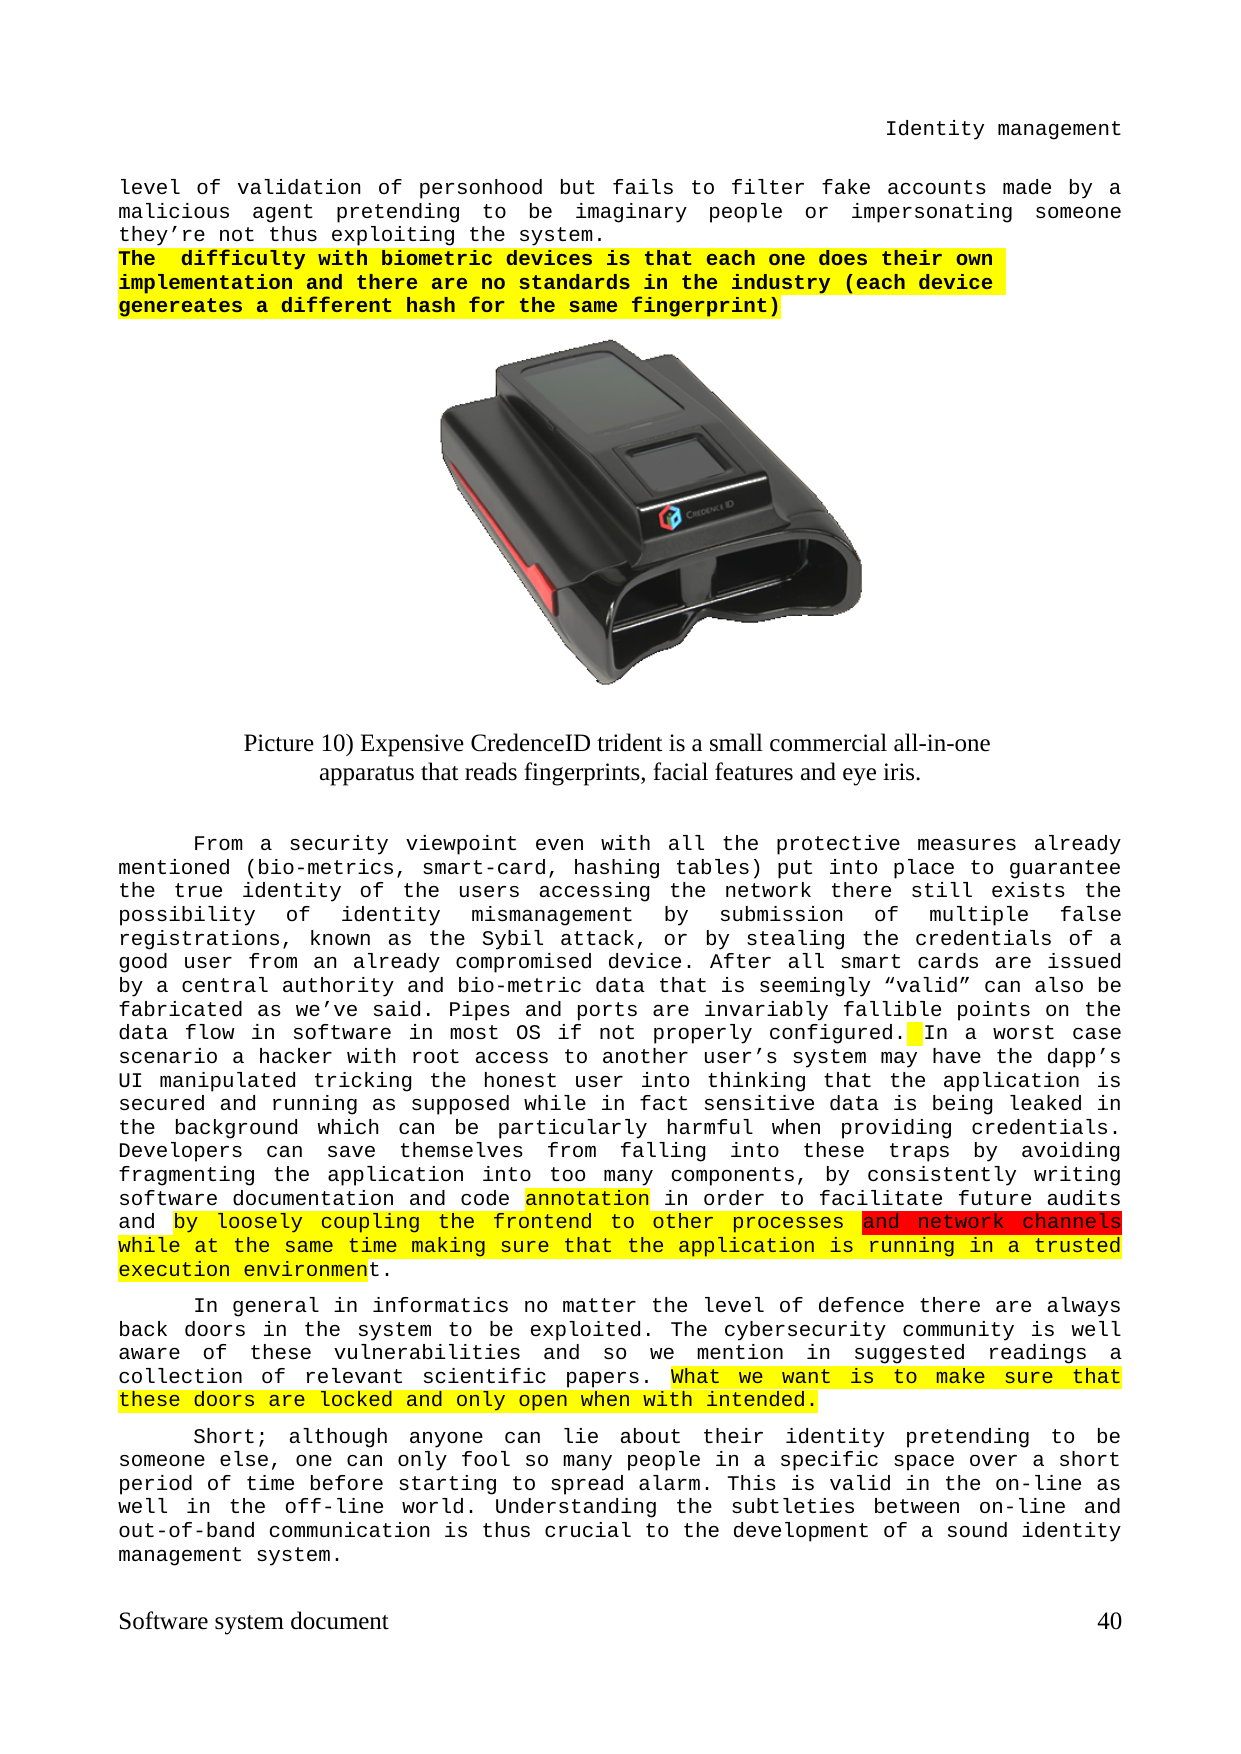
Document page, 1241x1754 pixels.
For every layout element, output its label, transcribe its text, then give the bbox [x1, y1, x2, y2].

text apparatus that reads fingerprints, facial features and eye iris. [118, 757, 1122, 786]
text level of validation of personhood but fails to filter fake accounts made by a malicious agent pretending to be imaginary people or impersonating someone they’re not thus exploiting the system. [118, 177, 1122, 248]
text The difficulty with biometric devices is that each one does their own implementation and there are no standards in the industry (each device genereates a different hash for the same fingerprint) [118, 248, 1122, 319]
picture [426, 332, 872, 705]
text From a security viewpoint even with all the protective measures already mentioned (bio-metrics, smart-card, hashing tables) put into place to guarantee the true identity of the users accessing the network there still exists the possibility of identity mismanagement by submission of multiple false registrations, known as the Sybil attack, or by stealing the credentials of a good user from an already compromised device. After all smart cards are issued by a central authority and bio-metric data that is seemingly “valid” can also be fabricated as we’ve said. Pipes and ports are invariably fallible points on the data flow in software in most OS if not properly configured. In a worst case scenario a hacker with root access to another user’s system may have the dapp’s UI manipulated tricking the honest user into thinking that the application is secured and running as supposed while in fact sensitive data is being leaked in the background which can be particularly harmful when providing credentials. Developers can save themselves from falling into these traps by avoiding fragmenting the application into too many components, by consistently writing software documentation and code annotation in order to facilitate future audits and by loosely coupling the frontend to other processes and network channels while at the same time making sure that the application is running in a trusted execution environment. [118, 833, 1122, 1282]
text Short; although anyone can lie about their identity pretending to be someone else, one can only fool so many people in a specific space over a short period of time before starting to spread alarm. This is valid in the on-line as well in the off-line world. Understanding the subtleties between on-line and out-of-band communication is thus crucial to the development of a sound identity management system. [118, 1426, 1122, 1567]
text In general in informatics no matter the level of defence there are always back doors in the system to be exploited. The cybersecurity community is well aware of these vulnerabilities and so we mention in suggested readings a collection of relevant scientific papers. What we want is to make sure that these doors are locked and only open when with intended. [118, 1295, 1122, 1413]
text Picture 10) Expensive CredenceID trident is a small commercial all-in-one [118, 728, 1122, 757]
